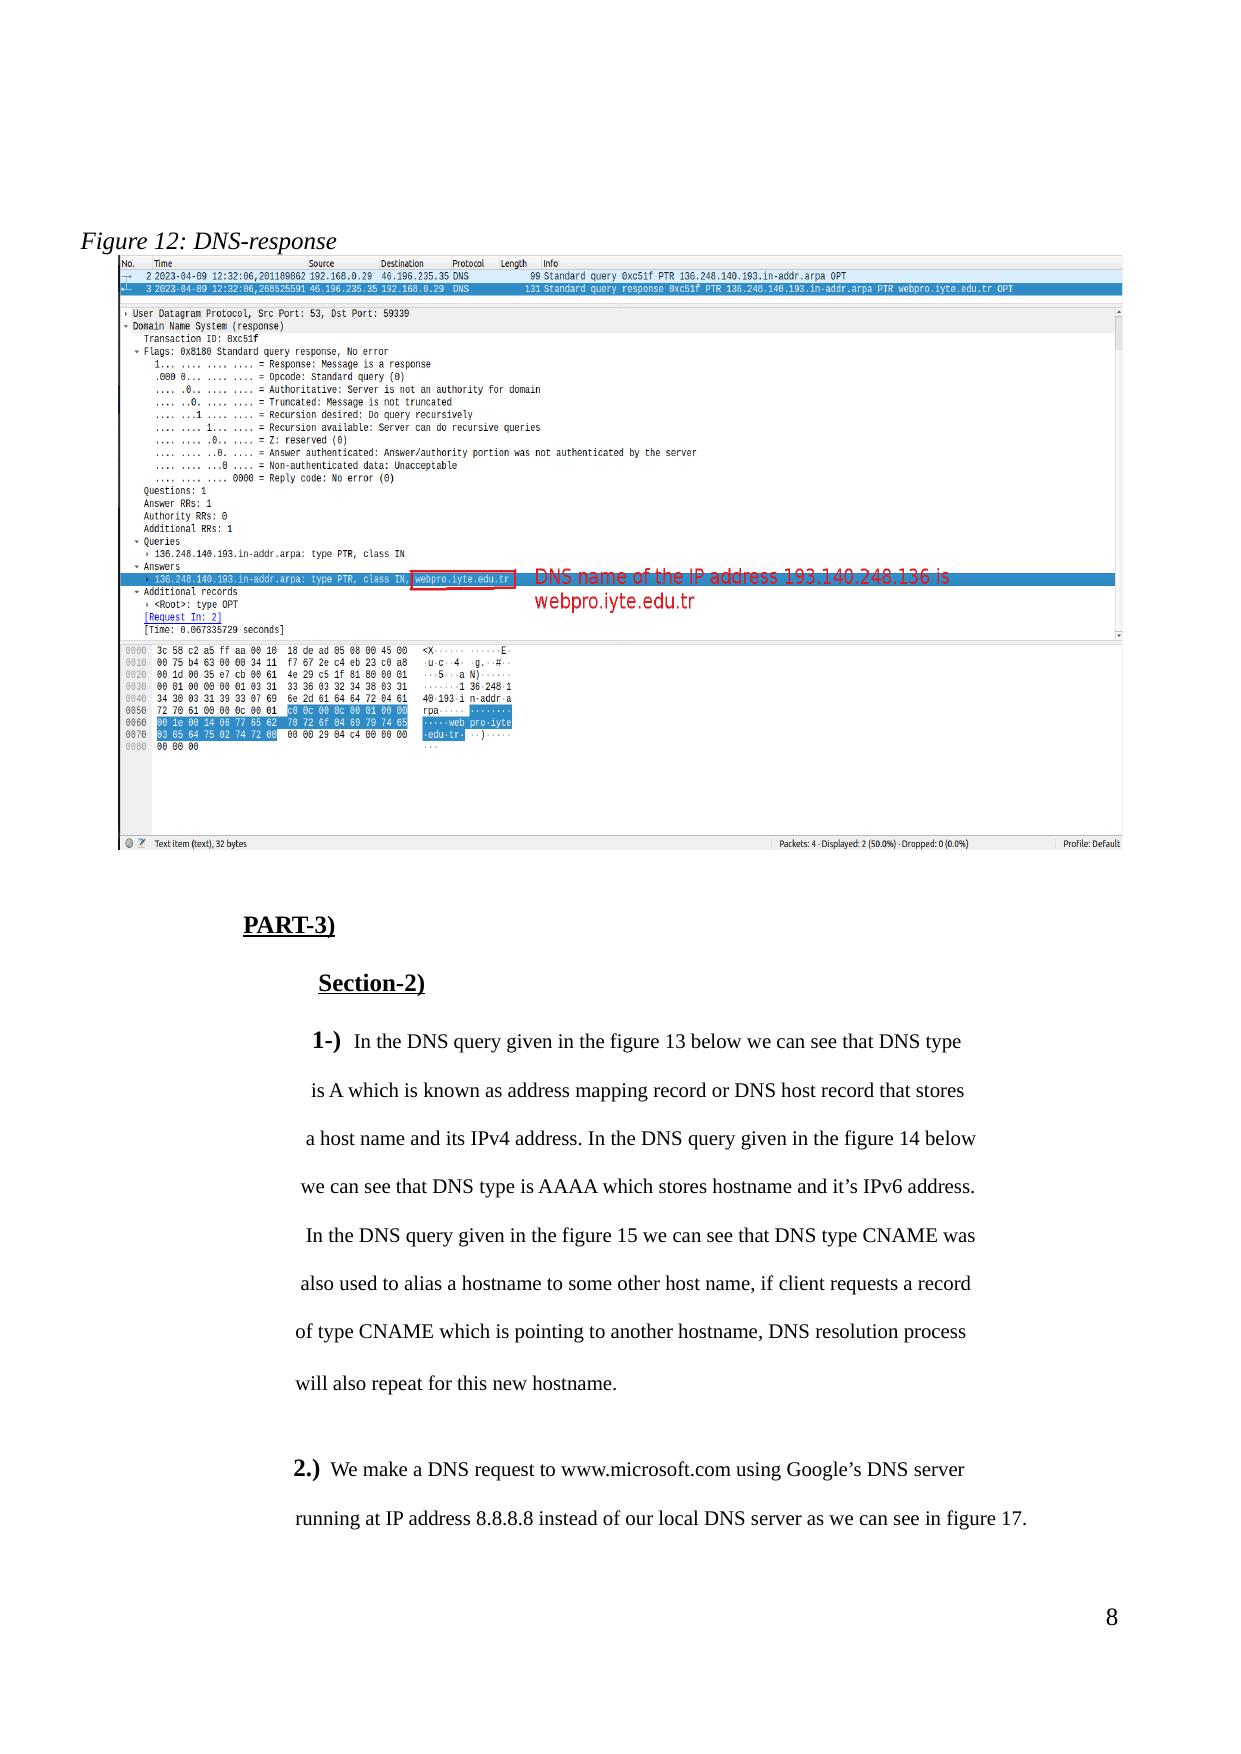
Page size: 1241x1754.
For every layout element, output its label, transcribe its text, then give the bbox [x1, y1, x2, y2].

text 1-) In the DNS query given in the figure 13 below we can see that DNS type [118, 1025, 1122, 1054]
text 2.) We make a DNS request to www.microsoft.com using Google’s DNS server [118, 1453, 1122, 1482]
text 8 [118, 1602, 1122, 1631]
text we can see that DNS type is AAAA which stores hostname and it’s IPv6 address. [118, 1174, 1122, 1198]
text will also repeat for this new hostname. [118, 1367, 1122, 1396]
text running at IP address 8.8.8.8 instead of our local DNS server as we can see in figure 17. [118, 1506, 1122, 1530]
text also used to alias a hostname to some other host name, if client requests a record [118, 1271, 1122, 1295]
text is A which is known as address mapping record or DNS host record that stores [118, 1078, 1122, 1102]
text Figure 12: DNS-response [80, 226, 1160, 255]
text PART-3) [118, 910, 1122, 939]
text of type CNAME which is pointing to another hostname, DNS resolution process [118, 1319, 1122, 1343]
text In the DNS query given in the figure 15 we can see that DNS type CNAME was [118, 1223, 1122, 1247]
picture [118, 255, 1123, 850]
text a host name and its IPv4 address. In the DNS query given in the figure 14 below [118, 1126, 1122, 1150]
text Section-2) [118, 968, 1122, 997]
